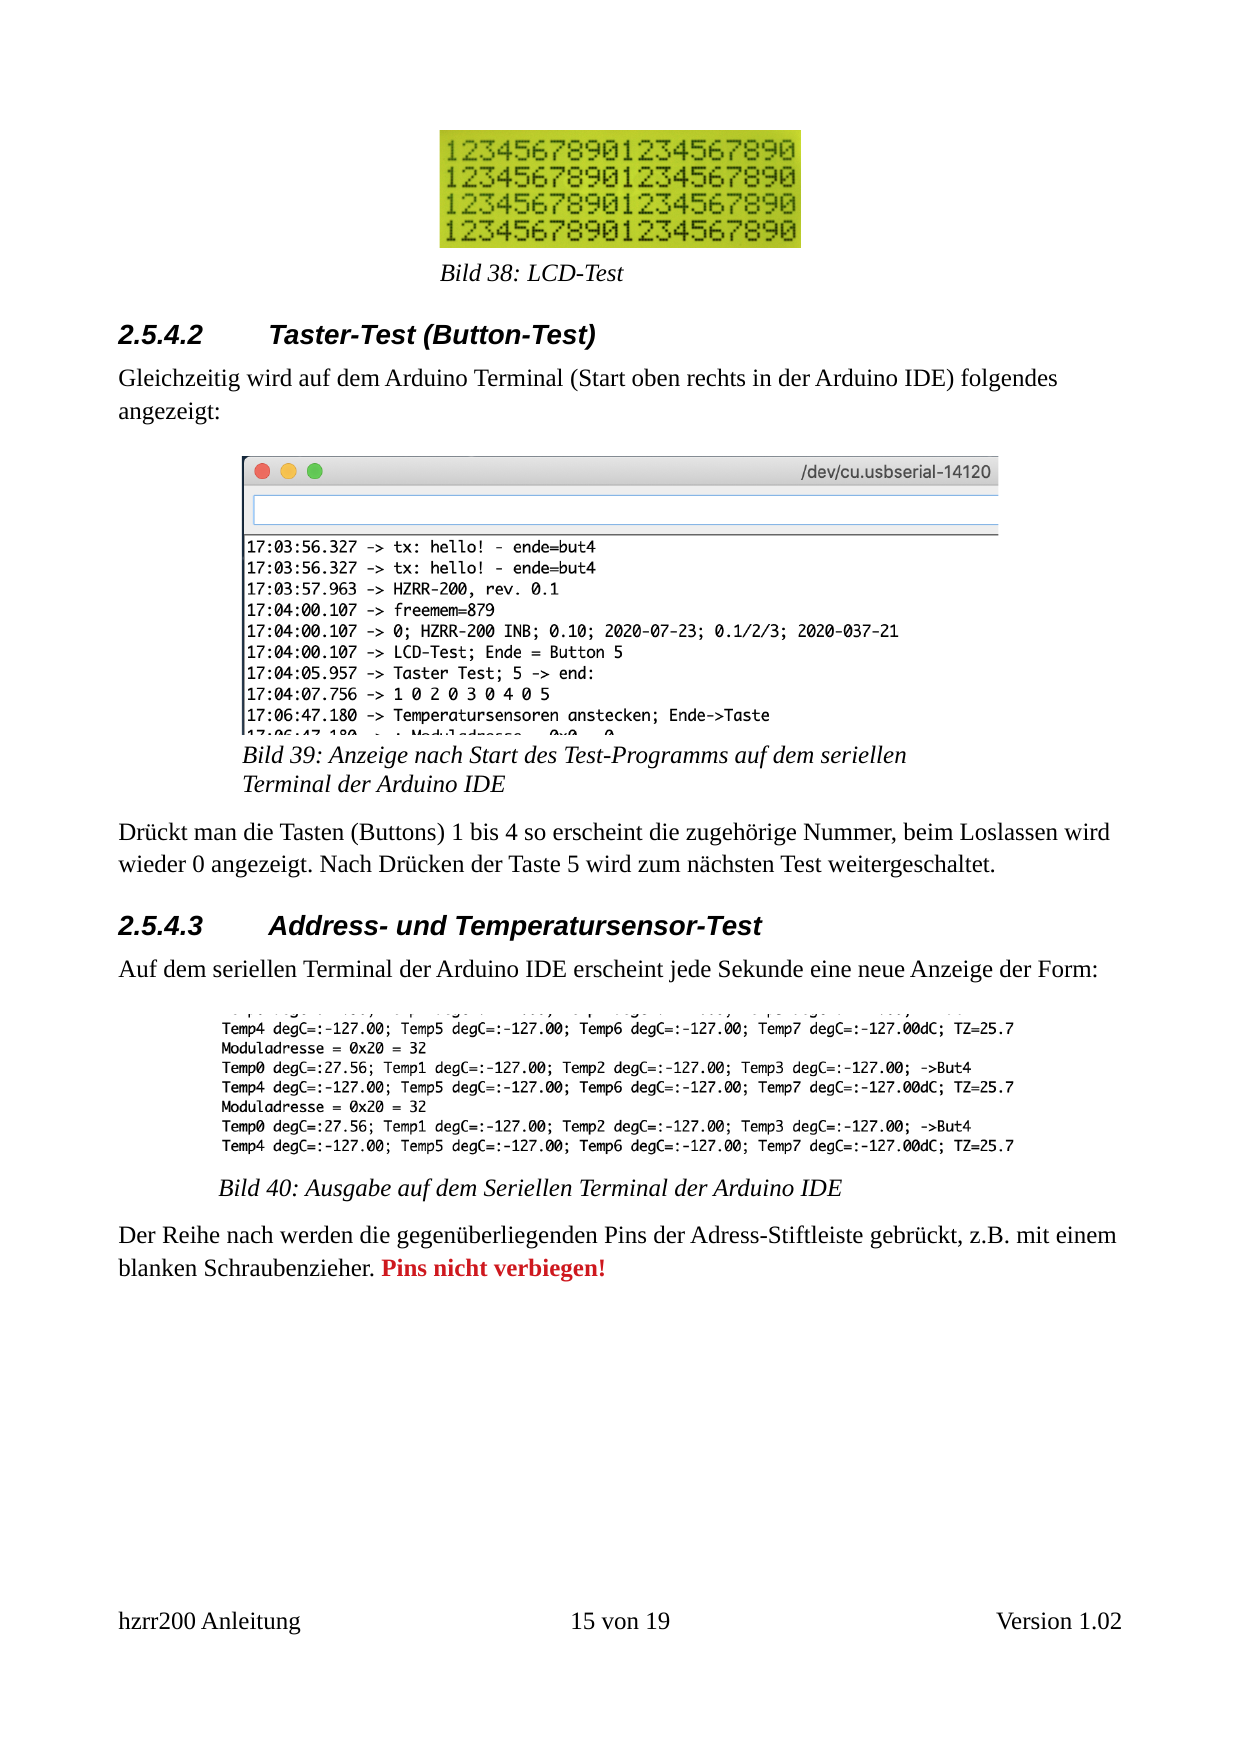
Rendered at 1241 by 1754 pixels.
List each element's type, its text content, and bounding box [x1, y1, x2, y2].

text Bild 40: Ausgabe auf dem Seriellen Terminal der Arduino IDE [218, 1168, 1022, 1201]
text Gleichzeitig wird auf dem Arduino Terminal (Start oben rechts in der Arduino IDE) folgendes angezeigt: [118, 363, 1122, 425]
text Bild 38: LCD-Test [439, 248, 801, 287]
subtitle Address- und Temperatursensor-Test [118, 910, 1122, 942]
text Auf dem seriellen Terminal der Arduino IDE erscheint jede Sekunde eine neue Anzeige der Form: [118, 954, 1122, 983]
text Drückt man die Tasten (Buttons) 1 bis 4 so erscheint die zugehörige Nummer, beim Loslassen wird wieder 0 angezeigt. Nach Drücken der Taste 5 wird zum nächsten Test weitergeschaltet. [118, 817, 1122, 878]
picture [241, 456, 999, 735]
picture [439, 130, 801, 248]
text Bild 39: Anzeige nach Start des Test-Programms auf dem seriellen Terminal der Arduino IDE [242, 735, 998, 798]
picture [218, 1014, 1023, 1168]
text Der Reihe nach werden die gegenüberliegenden Pins der Adress-Stiftleiste gebrückt, z.B. mit einem blanken Schraubenzieher. Pins nicht verbiegen! [118, 1220, 1122, 1282]
subtitle Taster-Test (Button-Test) [118, 318, 1122, 350]
